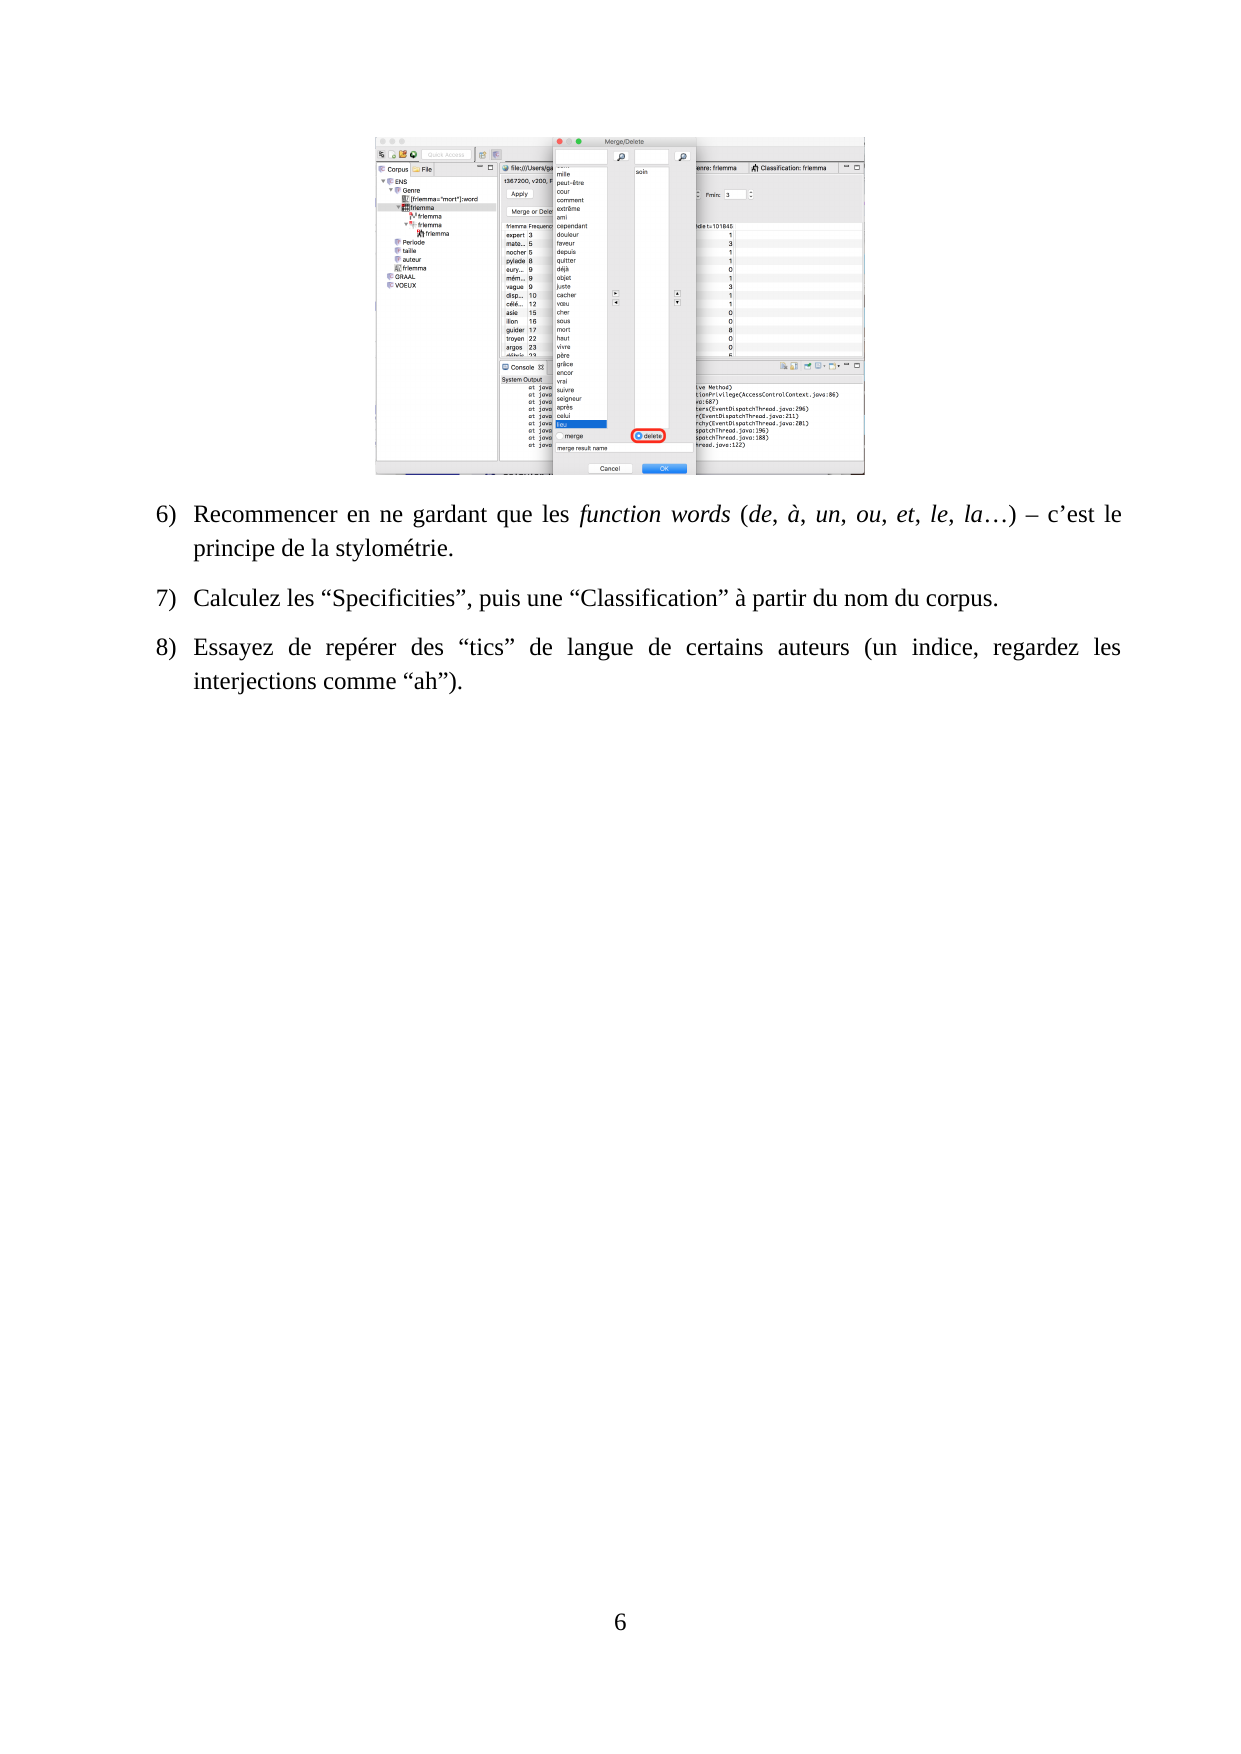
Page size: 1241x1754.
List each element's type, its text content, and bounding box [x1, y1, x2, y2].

list Calculez les “Specificities”, puis une “Classification” à partir du nom du corpus. [156, 583, 1122, 611]
list Recommencer en ne gardant que les function words (de, à, un, ou, et, le, la…) – c’est le principe de la stylométrie. [156, 118, 1122, 562]
list Essayez de repérer des “tics” de langue de certains auteurs (un indice, regardez les interjections comme “ah”). [156, 632, 1122, 695]
picture [375, 137, 865, 475]
